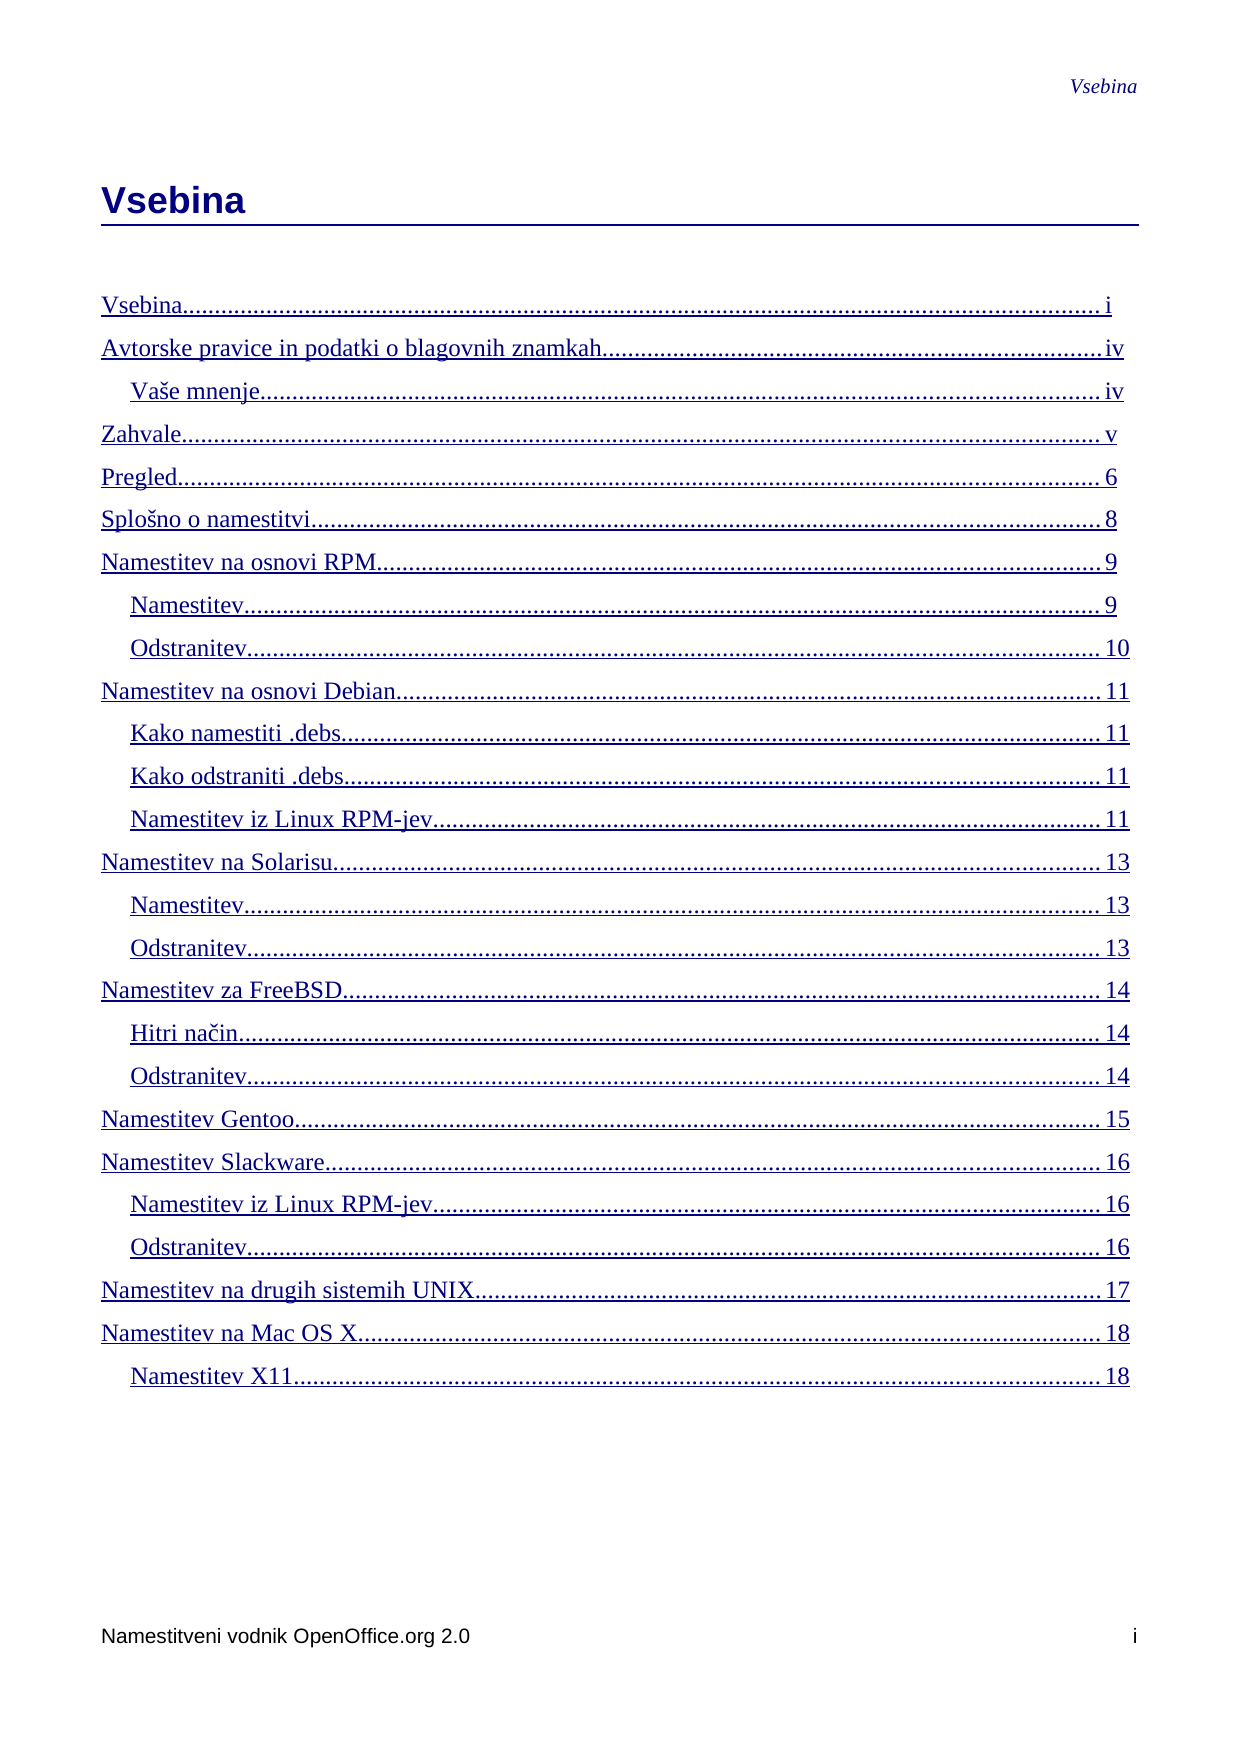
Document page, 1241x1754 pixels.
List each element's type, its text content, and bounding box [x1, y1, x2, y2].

text Zahvale v [101, 420, 1139, 448]
text Kako odstraniti .debs 11 [130, 762, 1139, 790]
text Hitri način 14 [130, 1019, 1139, 1047]
text Namestitev na Mac OS X 18 [101, 1319, 1139, 1347]
text Namestitev Slackware 16 [101, 1147, 1139, 1176]
text Odstranitev 16 [130, 1233, 1139, 1261]
text Namestitev za FreeBSD 14 [101, 976, 1139, 1004]
text Namestitev Gentoo 15 [101, 1105, 1139, 1133]
text Pregled 6 [101, 462, 1139, 491]
text Odstranitev 14 [130, 1062, 1139, 1090]
text Namestitev iz Linux RPM-jev 16 [130, 1190, 1139, 1218]
text Namestitev na osnovi Debian 11 [101, 677, 1139, 704]
text Namestitev na osnovi RPM 9 [101, 548, 1139, 576]
text Namestitev iz Linux RPM-jev 11 [130, 805, 1139, 833]
text Namestitev 9 [130, 591, 1139, 619]
text Kako namestiti .debs 11 [130, 719, 1139, 747]
text Odstranitev 13 [130, 933, 1139, 961]
text Namestitev na Solarisu 13 [101, 848, 1139, 876]
text Vaše mnenje iv [130, 377, 1139, 405]
text Odstranitev 10 [130, 634, 1139, 662]
text Namestitev X11 18 [130, 1362, 1139, 1389]
text Namestitev 13 [130, 891, 1139, 919]
text Namestitev na drugih sistemih UNIX 17 [101, 1276, 1139, 1304]
text Avtorske pravice in podatki o blagovnih znamkah iv [101, 334, 1139, 362]
subtitle Vsebina [101, 180, 1139, 224]
text Vsebina i [101, 291, 1139, 319]
text Splošno o namestitvi 8 [101, 505, 1139, 533]
